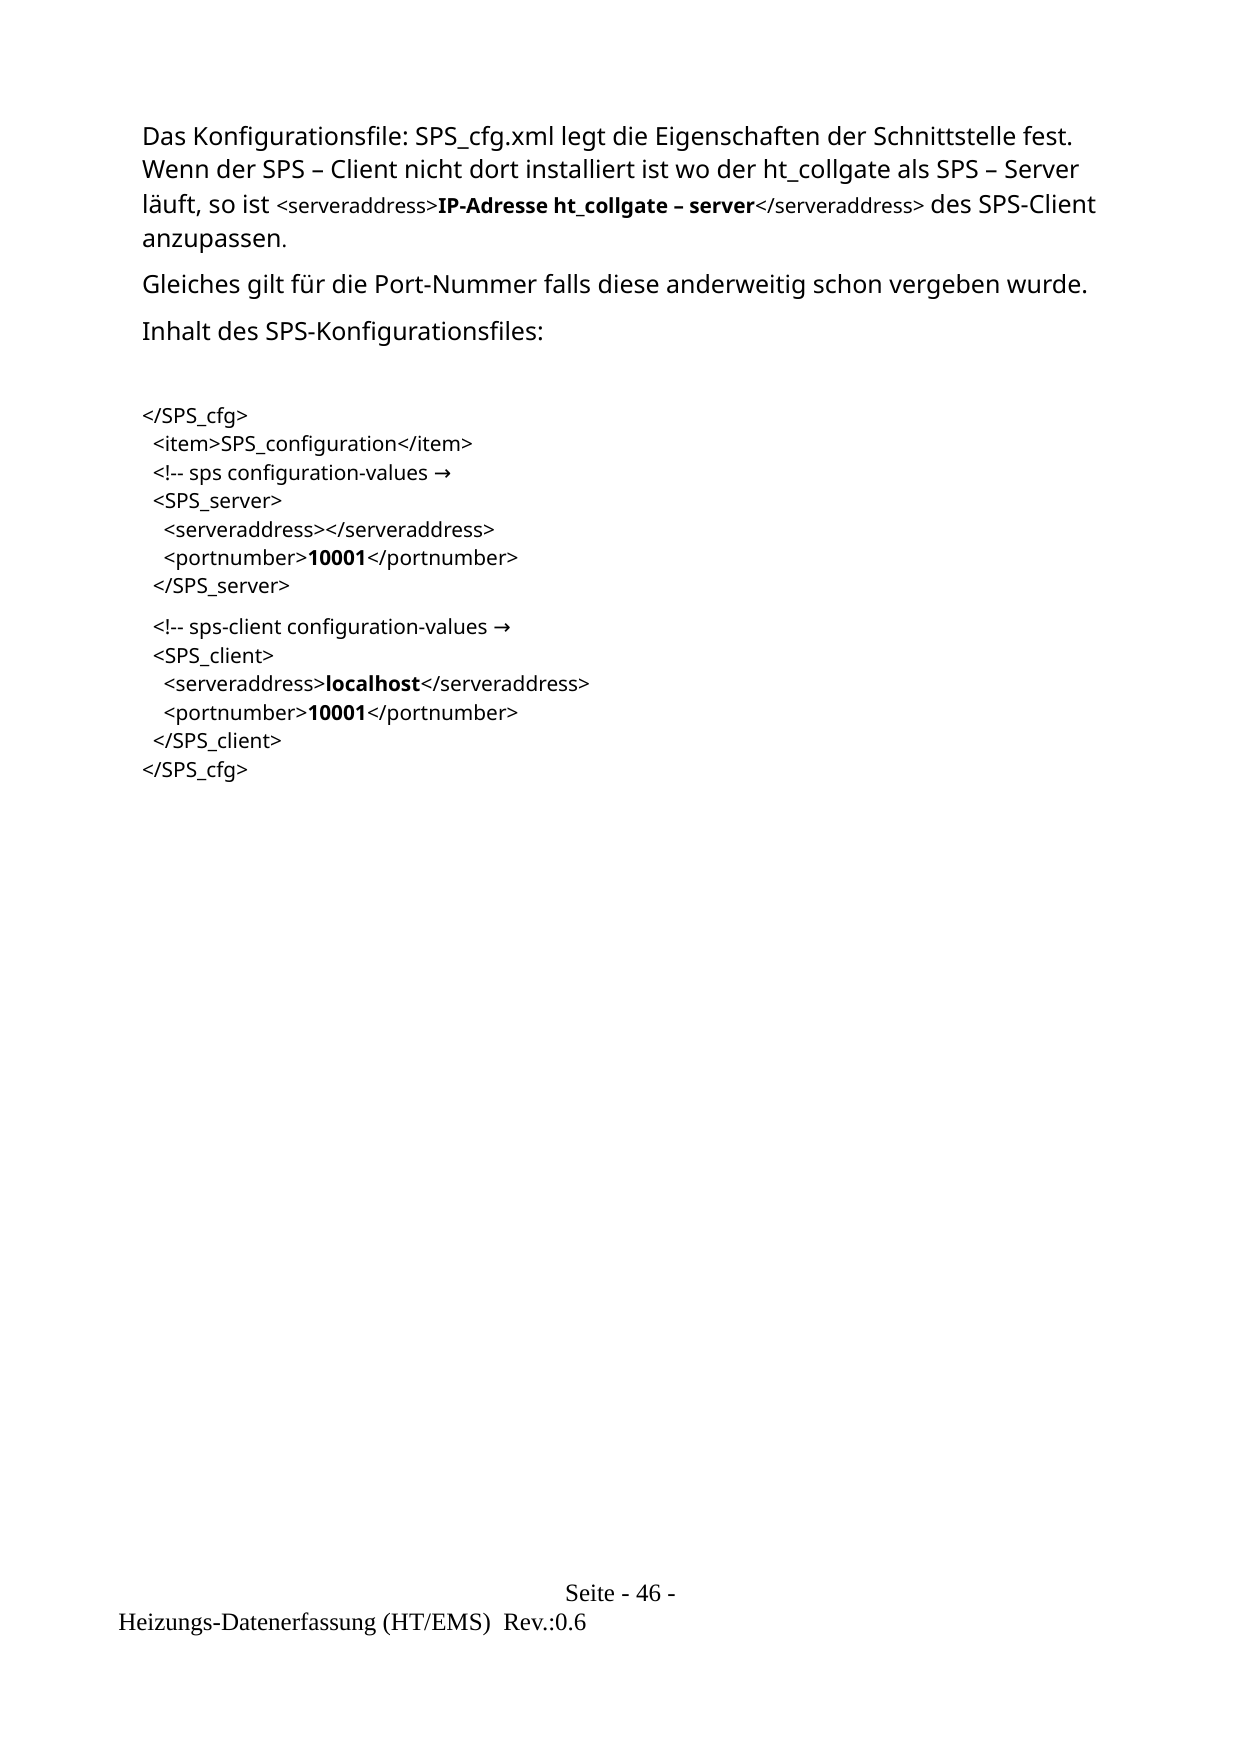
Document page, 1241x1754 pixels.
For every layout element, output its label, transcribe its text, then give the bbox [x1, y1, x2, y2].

text </SPS_cfg> <item>SPS_configuration</item> <!-- sps configuration-values → <SPS_server> <serveraddress></serveraddress> <portnumber>10001</portnumber> </SPS_server> [142, 401, 1122, 600]
text Gleiches gilt für die Port-Nummer falls diese anderweitig schon vergeben wurde. [142, 267, 1122, 301]
text Das Konfigurationsfile: SPS_cfg.xml legt die Eigenschaften der Schnittstelle fest. Wenn der SPS – Client nicht dort installiert ist wo der ht_collgate als SPS – Server läuft, so ist <serveraddress>IP-Adresse ht_collgate – server</serveraddress> des SPS-Client anzupassen. [142, 118, 1122, 254]
text Inhalt des SPS-Konfigurationsfiles: [142, 313, 1122, 347]
text <!-- sps-client configuration-values → <SPS_client> <serveraddress>localhost</serveraddress> <portnumber>10001</portnumber> </SPS_client> </SPS_cfg> [142, 612, 1122, 783]
